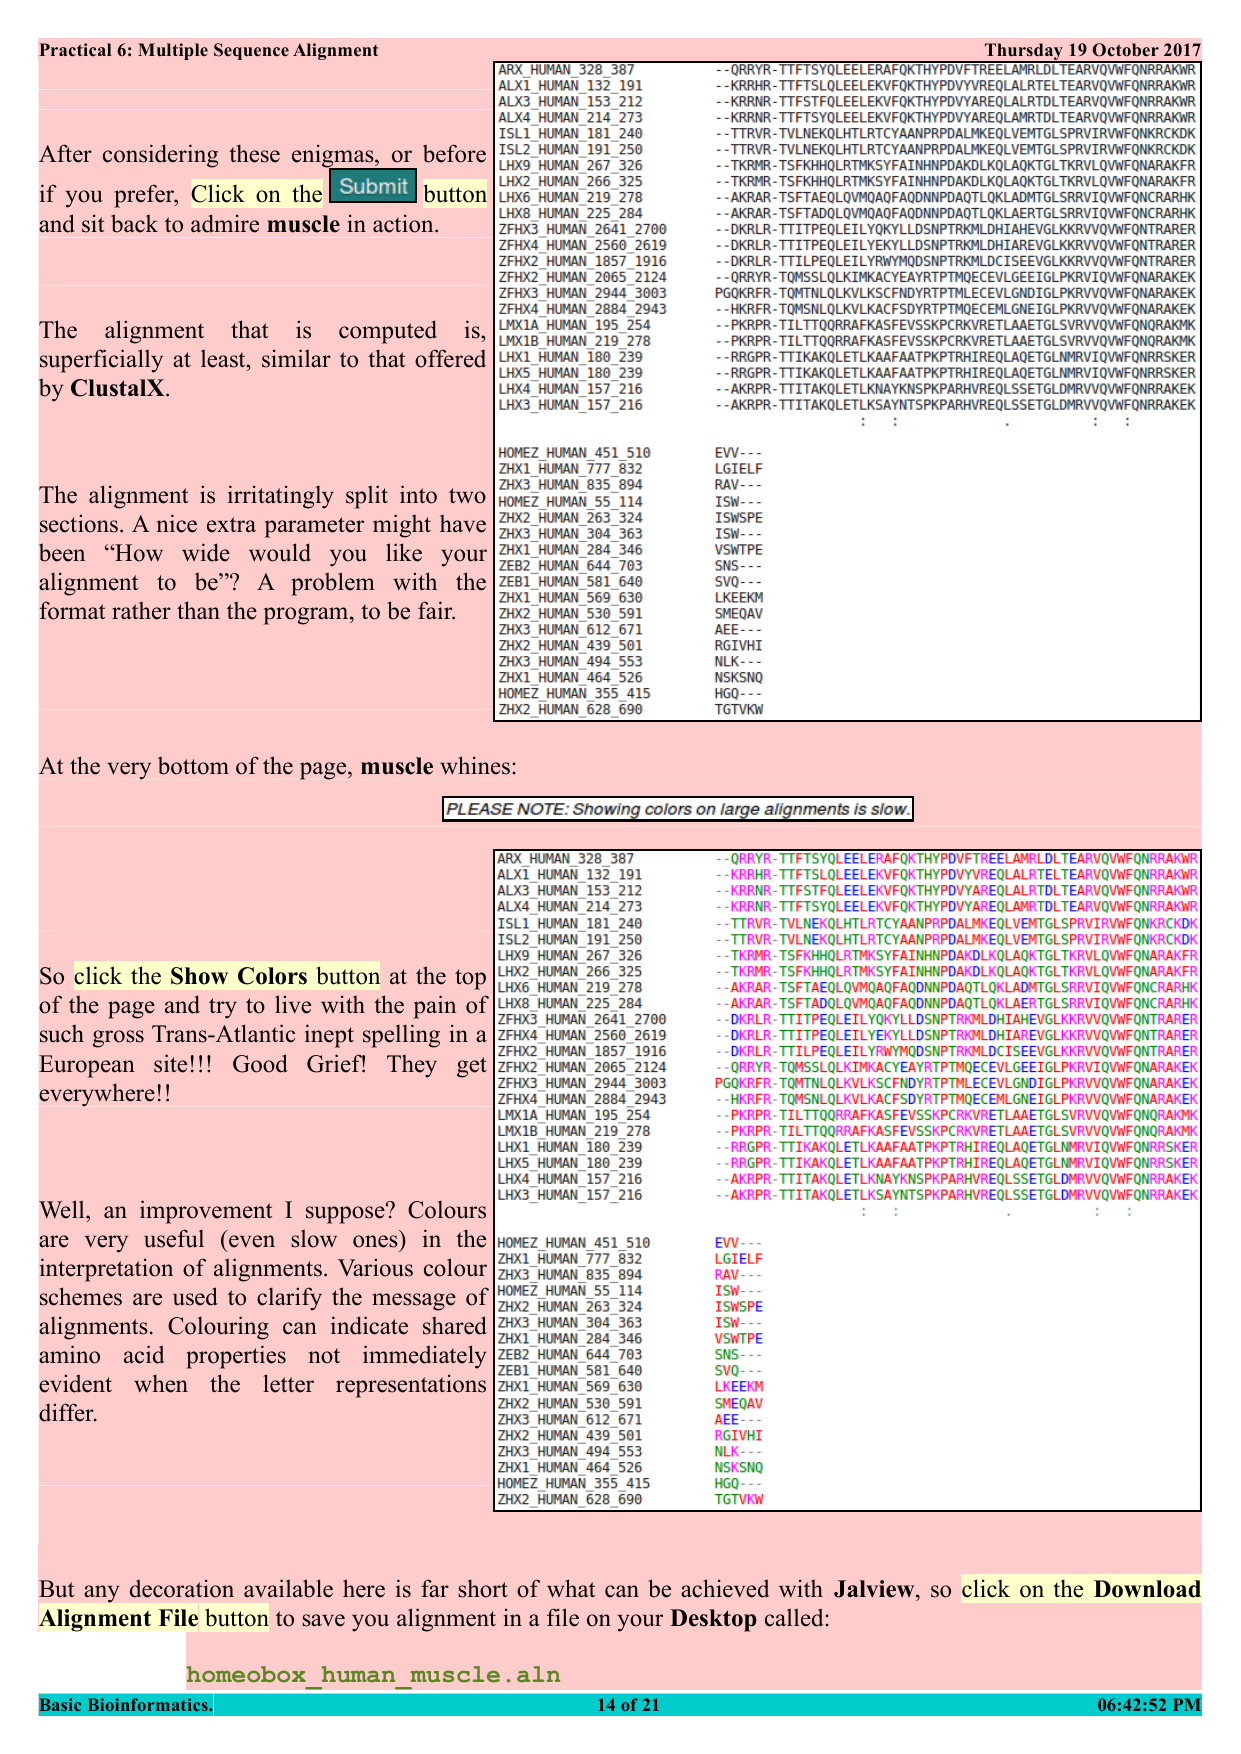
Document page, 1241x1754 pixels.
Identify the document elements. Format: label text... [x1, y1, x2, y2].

text Well, an improvement I suppose? Colours are very useful (even slow ones) in the interpretation of alignments. Various colour schemes are used to clarify the message of alignments. Colouring can indicate shared amino acid properties not immediately evident when the letter representations differ. [38, 1194, 493, 1427]
text At the very bottom of the page, muscle whines: [38, 751, 1202, 780]
text The alignment is irritatingly split into two sections. A nice extra parameter might have been “How wide would you like your alignment to be”? A problem with the format rather than the program, to be fair. [38, 480, 493, 625]
text After considering these enigmas, or before if you prefer, Click on thebutton and sit back to admire muscle in action. [38, 139, 493, 237]
text The alignment that is computed is, superficially at least, similar to that offered by ClustalX. [38, 315, 493, 402]
text homeobox_human_muscle.aln [186, 1661, 1202, 1690]
picture [331, 170, 415, 201]
text So click the Show Colors button at the top of the page and try to live with the pain of such gross Trans-Atlantic inept spelling in a European site!!! Good Grief! They get everywhere!! [38, 961, 493, 1107]
text But any decoration available here is far short of what can be achieved with Jalview, so click on the Download Alignment File button to save you alignment in a file on your Desktop called: [38, 1574, 1202, 1632]
picture [495, 851, 1200, 1510]
picture [495, 63, 1200, 720]
picture [444, 798, 912, 819]
